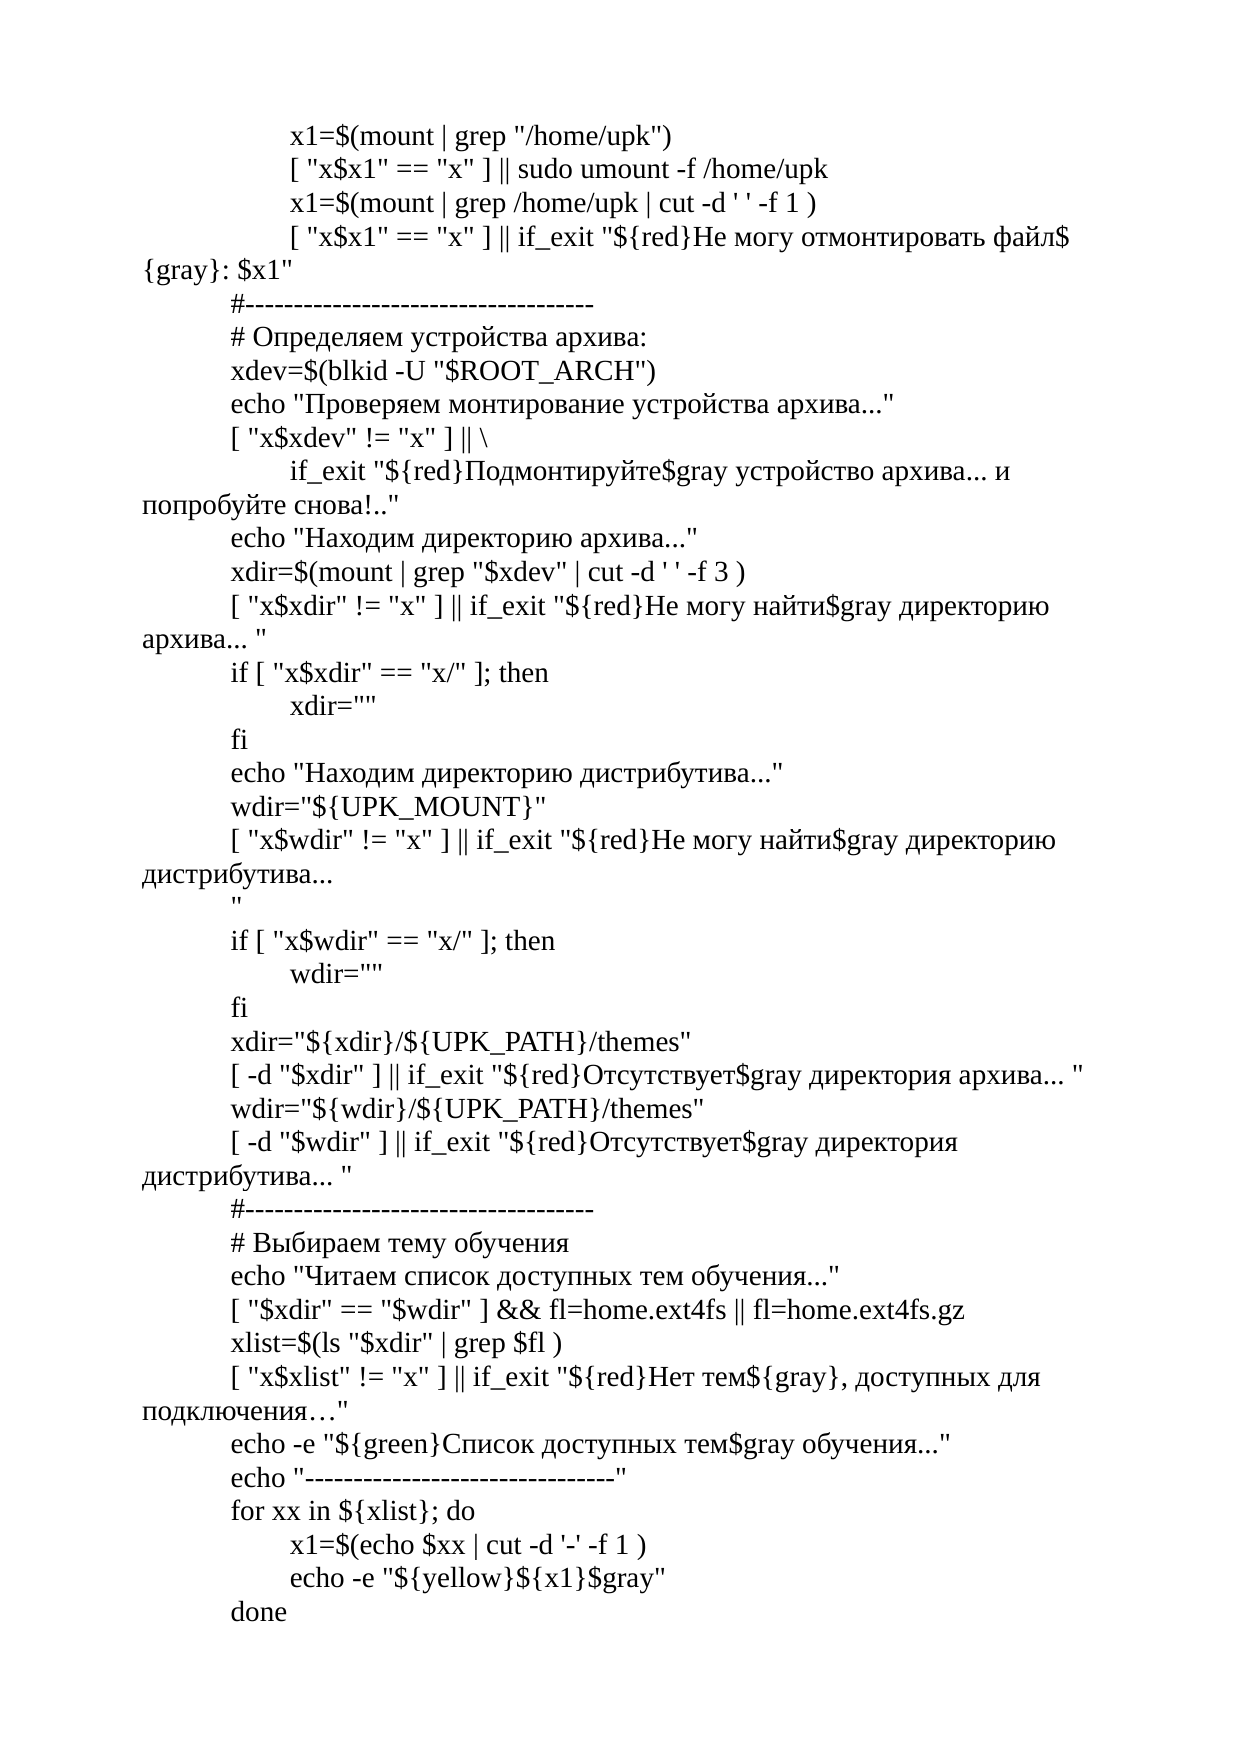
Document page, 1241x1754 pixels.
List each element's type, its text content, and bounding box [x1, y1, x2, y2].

text xdir=$(mount | grep "$xdev" | cut -d ' ' -f 3 ) [142, 554, 1098, 588]
text [ "x$wdir" != "x" ] || if_exit "${red}Не могу найти$gray директорию дистрибутива... [142, 822, 1098, 889]
text echo "Читаем список доступных тем обучения..." [142, 1258, 1098, 1292]
text if_exit "${red}Подмонтируйте$gray устройство архива... и попробуйте снова!.." [142, 453, 1098, 521]
text xdev=$(blkid -U "$ROOT_ARCH") [142, 353, 1098, 386]
text x1=$(echo $xx | cut -d '-' -f 1 ) [142, 1527, 1098, 1560]
text x1=$(mount | grep "/home/upk") [142, 118, 1098, 152]
text echo "Находим директорию архива..." [142, 521, 1098, 554]
text wdir="${UPK_MOUNT}" [142, 789, 1098, 822]
text [ "x$x1" == "x" ] || if_exit "${red}Не могу отмонтировать файл${gray}: $x1" [142, 219, 1098, 286]
text echo -e "${green}Список доступных тем$gray обучения..." [142, 1426, 1098, 1460]
text if [ "x$xdir" == "x/" ]; then [142, 655, 1098, 688]
text [ "x$xlist" != "x" ] || if_exit "${red}Нет тем${gray}, доступных для подключения…" [142, 1359, 1098, 1426]
text [ -d "$wdir" ] || if_exit "${red}Отсутствует$gray директория дистрибутива... " [142, 1124, 1098, 1191]
text xdir="${xdir}/${UPK_PATH}/themes" [142, 1024, 1098, 1057]
text " [142, 889, 1098, 923]
text [ "x$xdev" != "x" ] || \ [142, 420, 1098, 453]
text wdir="" [142, 957, 1098, 990]
text fi [142, 722, 1098, 755]
text # Определяем устройства архива: [142, 319, 1098, 353]
text [ -d "$xdir" ] || if_exit "${red}Отсутствует$gray директория архива... " [142, 1057, 1098, 1091]
text fi [142, 990, 1098, 1024]
text x1=$(mount | grep /home/upk | cut -d ' ' -f 1 ) [142, 185, 1098, 219]
text # Выбираем тему обучения [142, 1225, 1098, 1258]
text if [ "x$wdir" == "x/" ]; then [142, 923, 1098, 957]
text #------------------------------------ [142, 1191, 1098, 1225]
text [ "x$x1" == "x" ] || sudo umount -f /home/upk [142, 152, 1098, 185]
text [ "x$xdir" != "x" ] || if_exit "${red}Не могу найти$gray директорию архива... " [142, 588, 1098, 655]
text done [142, 1594, 1098, 1627]
text [ "$xdir" == "$wdir" ] && fl=home.ext4fs || fl=home.ext4fs.gz [142, 1292, 1098, 1326]
text xlist=$(ls "$xdir" | grep $fl ) [142, 1326, 1098, 1359]
text #------------------------------------ [142, 286, 1098, 319]
text echo "--------------------------------" [142, 1460, 1098, 1493]
text echo "Находим директорию дистрибутива..." [142, 755, 1098, 789]
text echo -e "${yellow}${x1}$gray" [142, 1560, 1098, 1594]
text echo "Проверяем монтирование устройства архива..." [142, 386, 1098, 420]
text for xx in ${xlist}; do [142, 1493, 1098, 1527]
text xdir="" [142, 688, 1098, 722]
text wdir="${wdir}/${UPK_PATH}/themes" [142, 1091, 1098, 1124]
